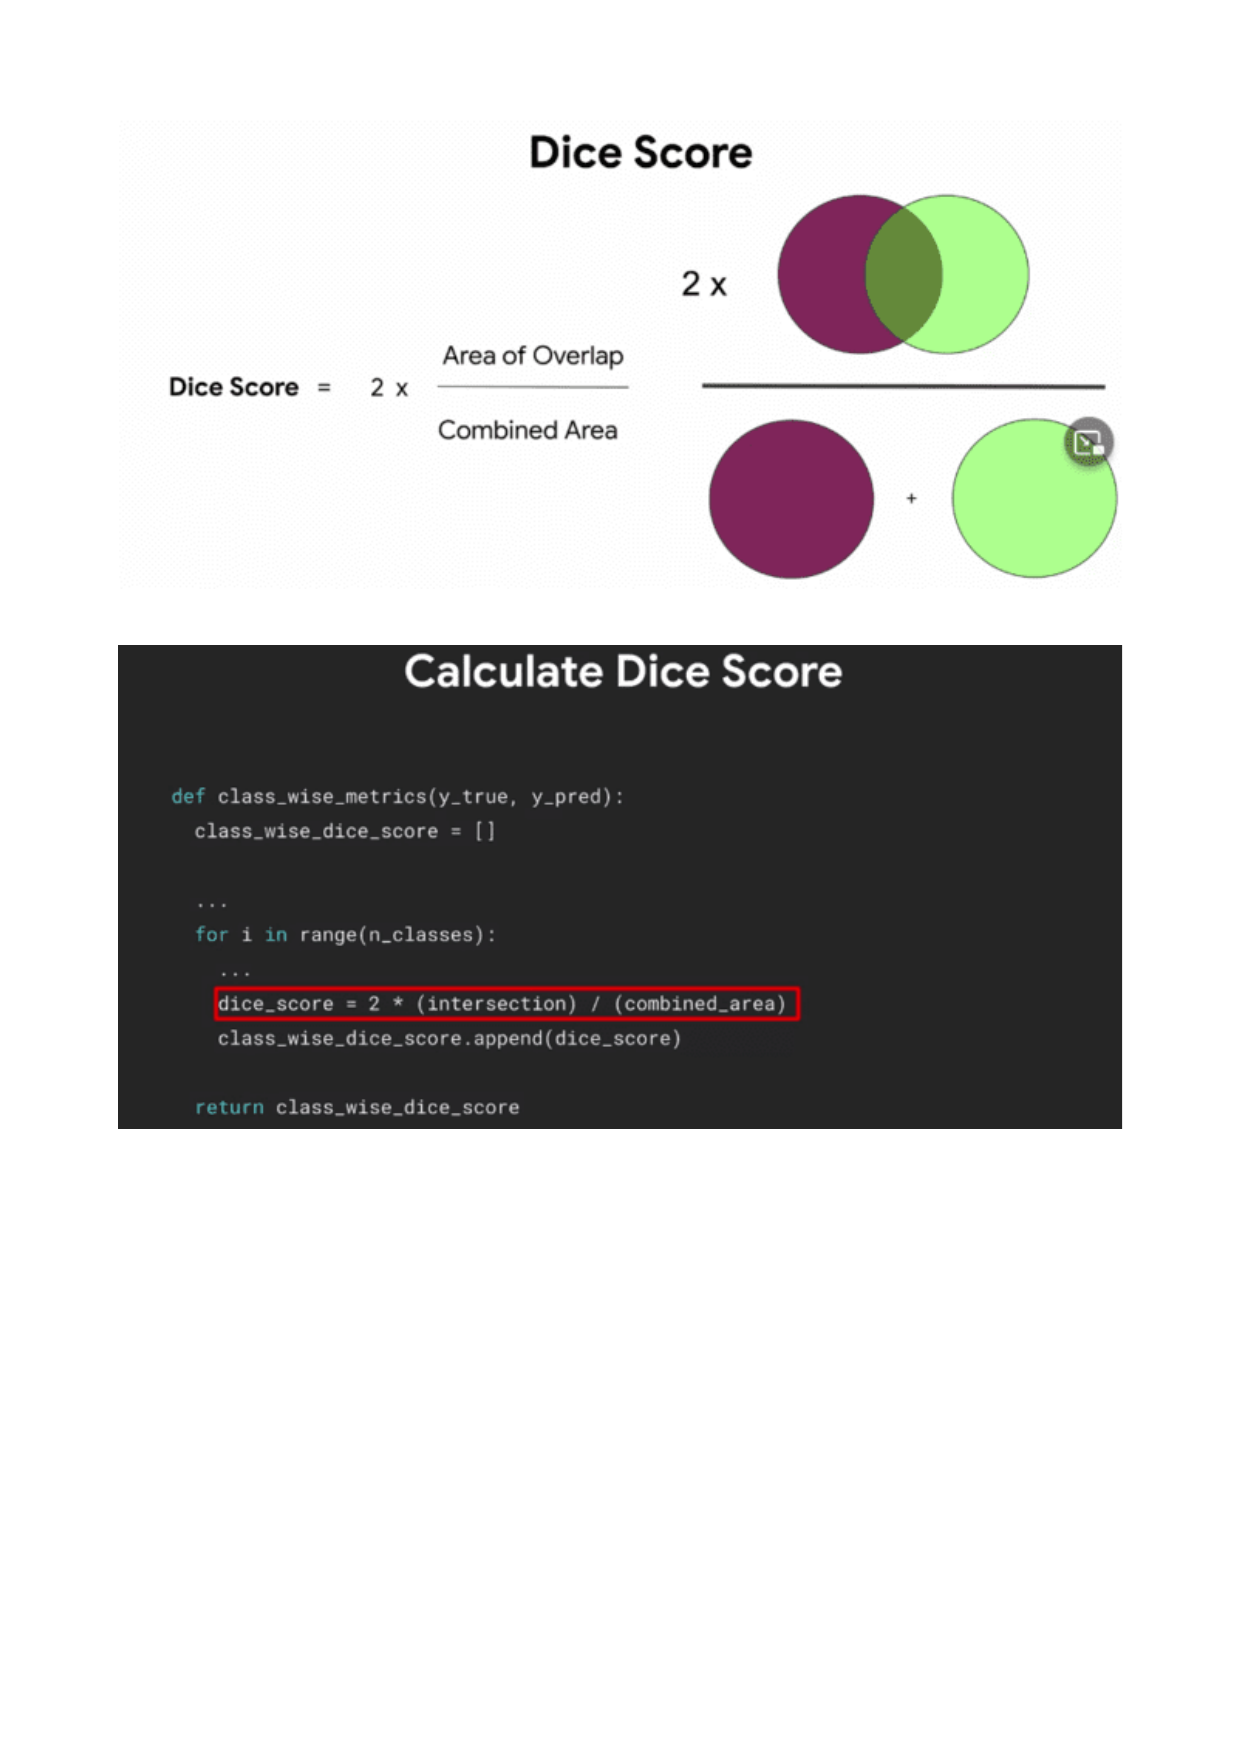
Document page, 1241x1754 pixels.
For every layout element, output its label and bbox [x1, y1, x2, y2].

picture [118, 645, 1123, 1129]
picture [118, 118, 1123, 589]
